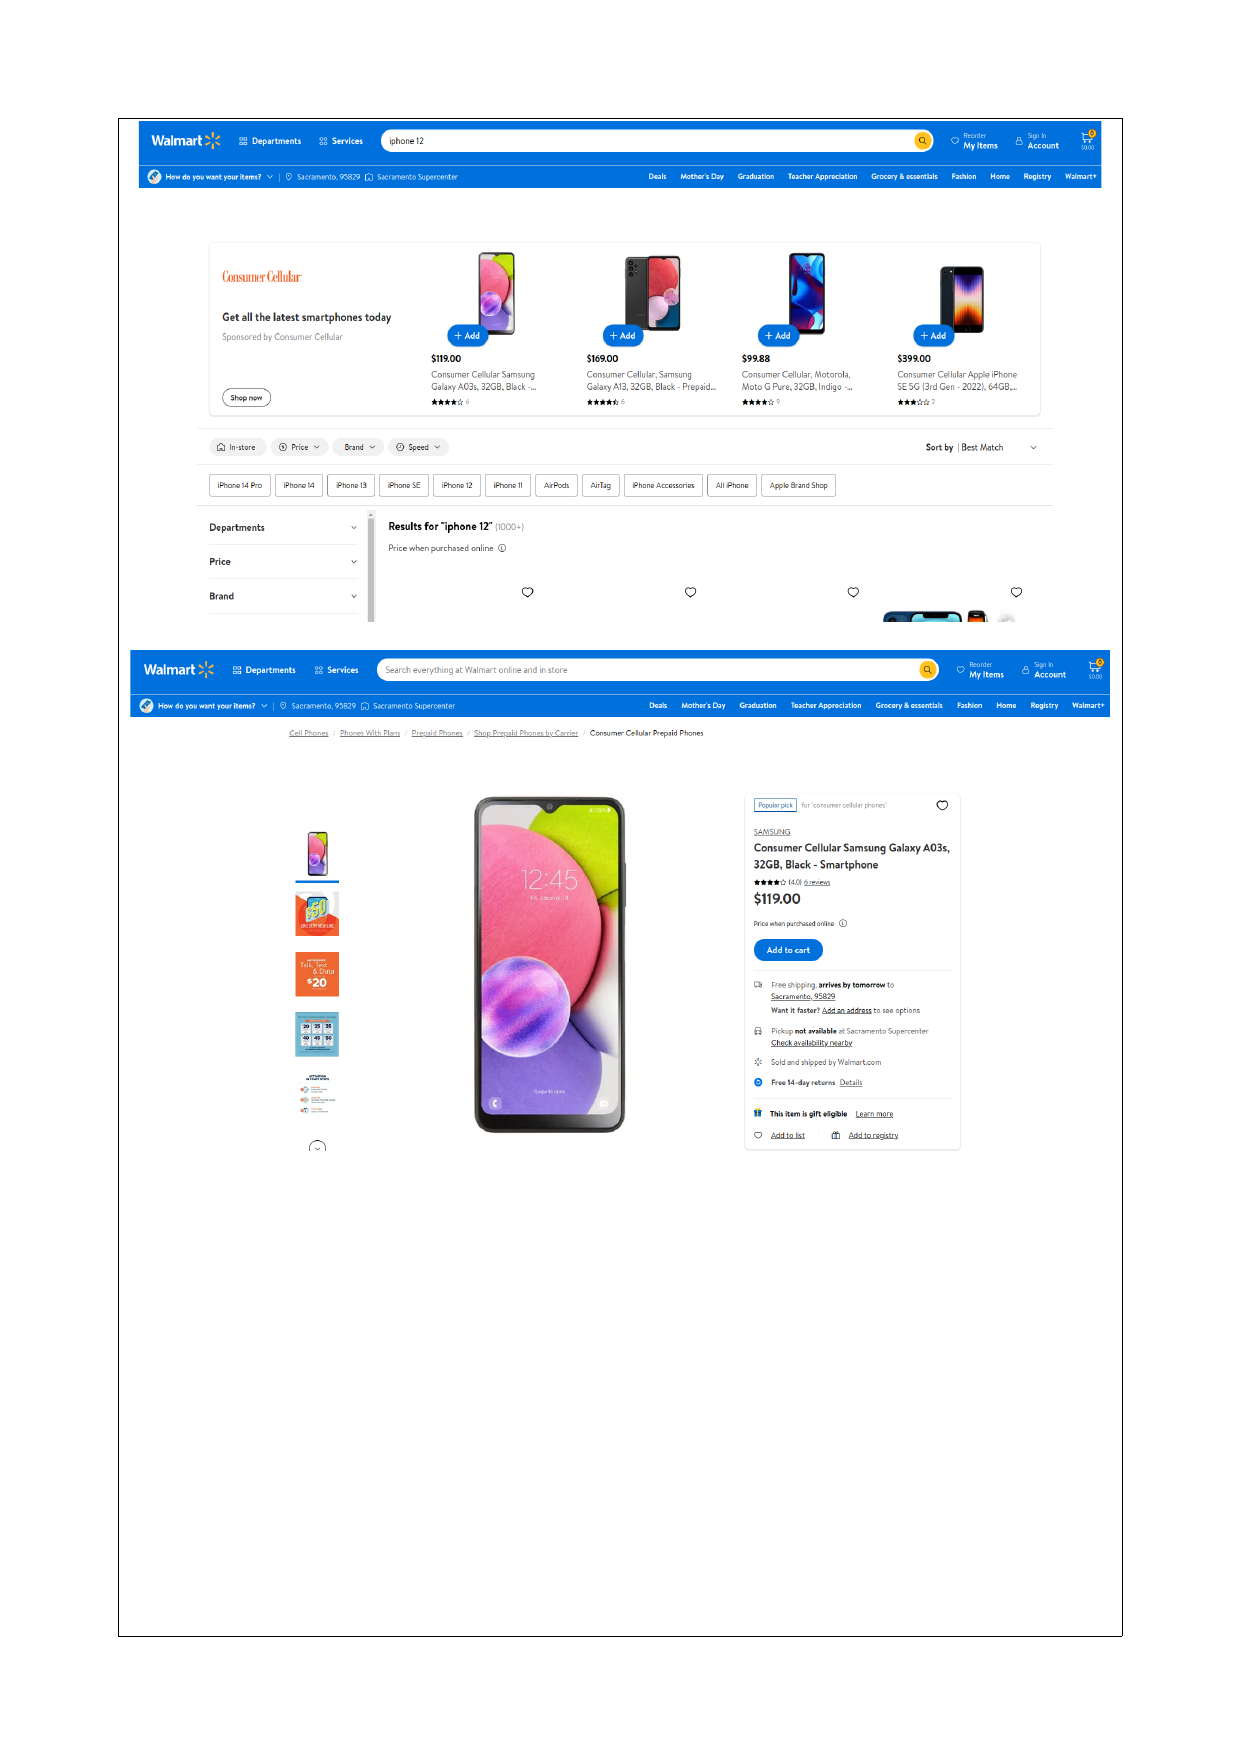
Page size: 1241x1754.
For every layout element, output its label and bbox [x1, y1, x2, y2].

picture [130, 650, 1110, 1151]
picture [138, 121, 1102, 622]
